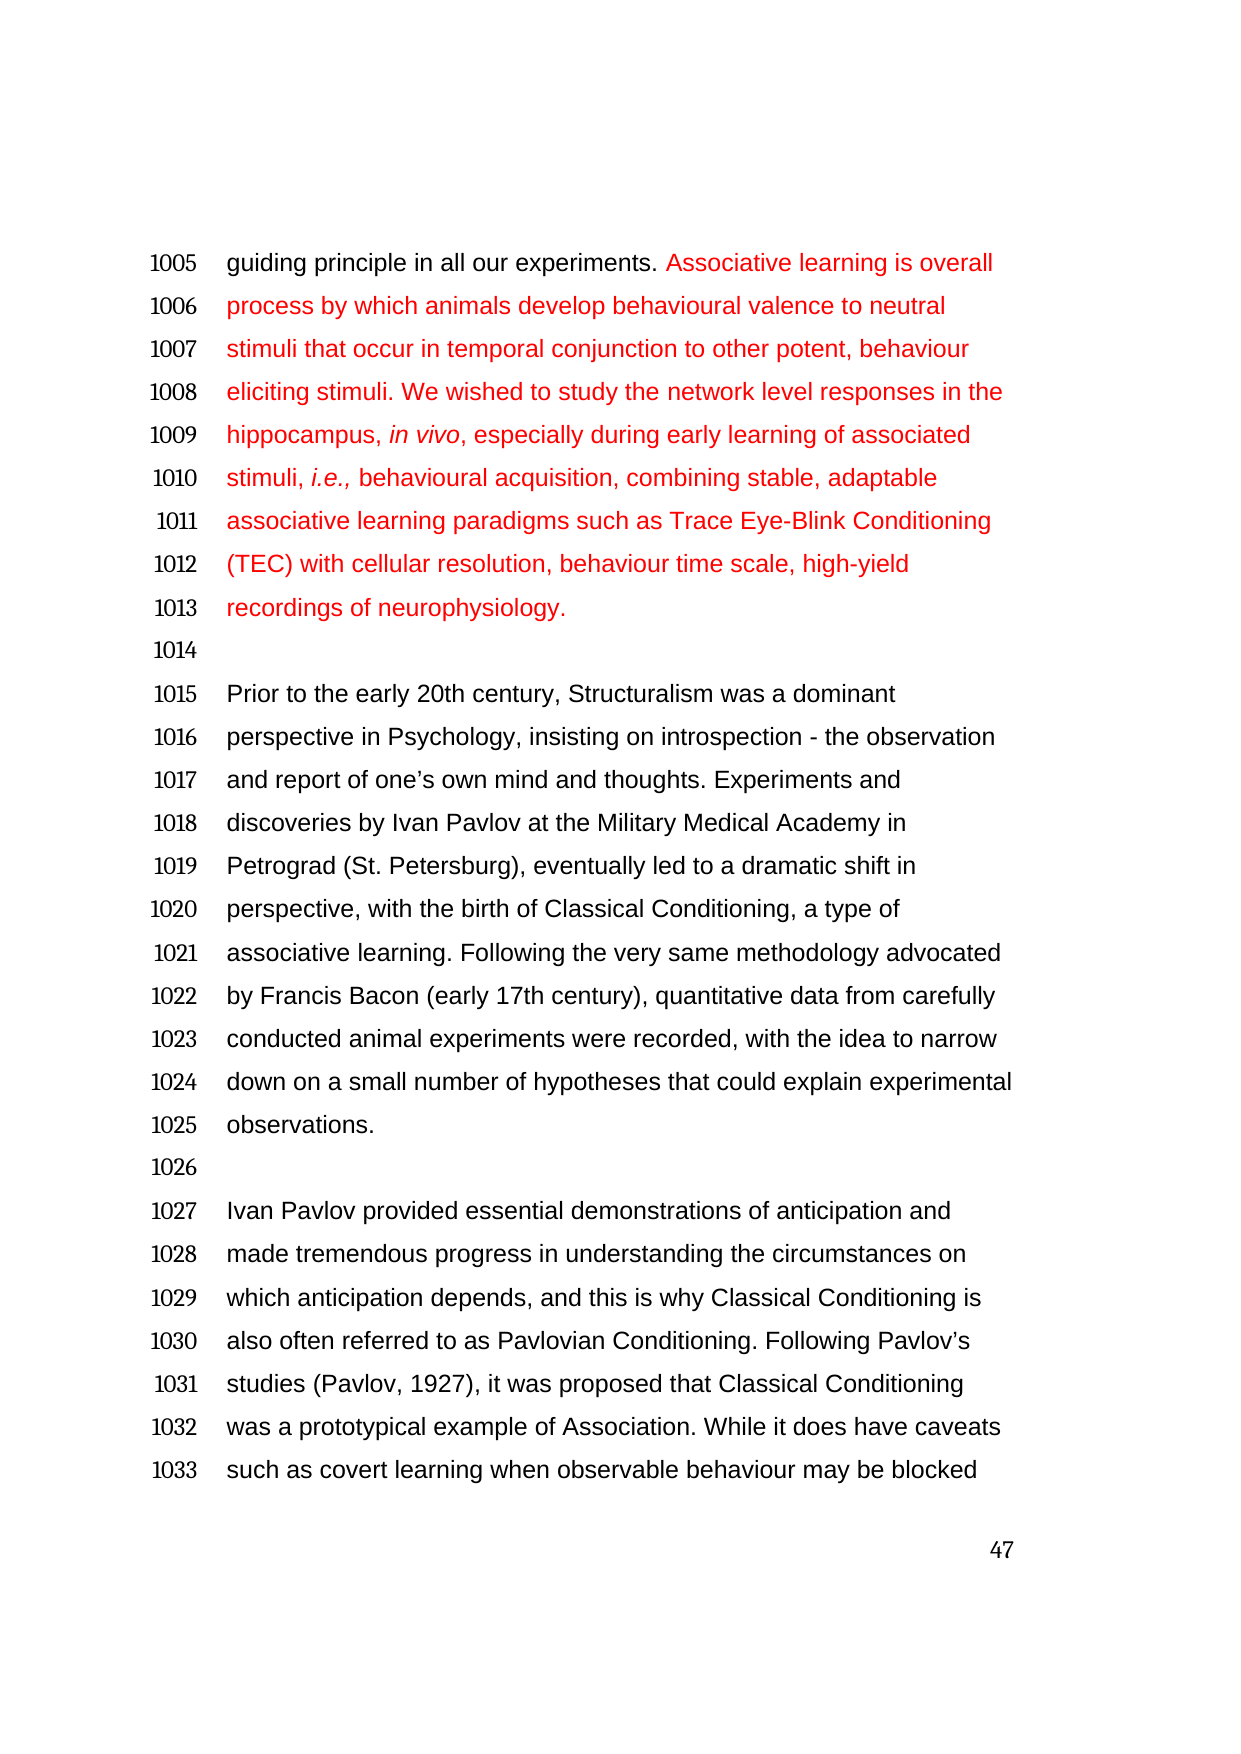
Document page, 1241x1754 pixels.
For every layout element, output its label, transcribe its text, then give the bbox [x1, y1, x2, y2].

text guiding principle in all our experiments. Associative learning is overall process by which animals develop behavioural valence to neutral stimuli that occur in temporal conjunction to other potent, behaviour eliciting stimuli. We wished to study the network level responses in the hippocampus, in vivo, especially during early learning of associated stimuli, i.e., behavioural acquisition, combining stable, adaptable associative learning paradigms such as Trace Eye-Blink Conditioning (TEC) with cellular resolution, behaviour time scale, high-yield recordings of neurophysiology. [226, 248, 1014, 621]
text Prior to the early 20th century, Structuralism was a dominant perspective in Psychology, insisting on introspection - the observation and report of one’s own mind and thoughts. Experiments and discoveries by Ivan Pavlov at the Military Medical Academy in Petrograd (St. Petersburg), eventually led to a dramatic shift in perspective, with the birth of Classical Conditioning, a type of associative learning. Following the very same methodology advocated by Francis Bacon (early 17th century), quantitative data from carefully conducted animal experiments were recorded, with the idea to narrow down on a small number of hypotheses that could explain experimental observations. [226, 679, 1014, 1139]
text Ivan Pavlov provided essential demonstrations of anticipation and made tremendous progress in understanding the circumstances on which anticipation depends, and this is why Classical Conditioning is also often referred to as Pavlovian Conditioning. Following Pavlov’s studies (Pavlov, 1927)⁠, it was proposed that Classical Conditioning was a prototypical example of Association. While it does have caveats such as covert learning when observable behaviour may be blocked [226, 1196, 1014, 1484]
